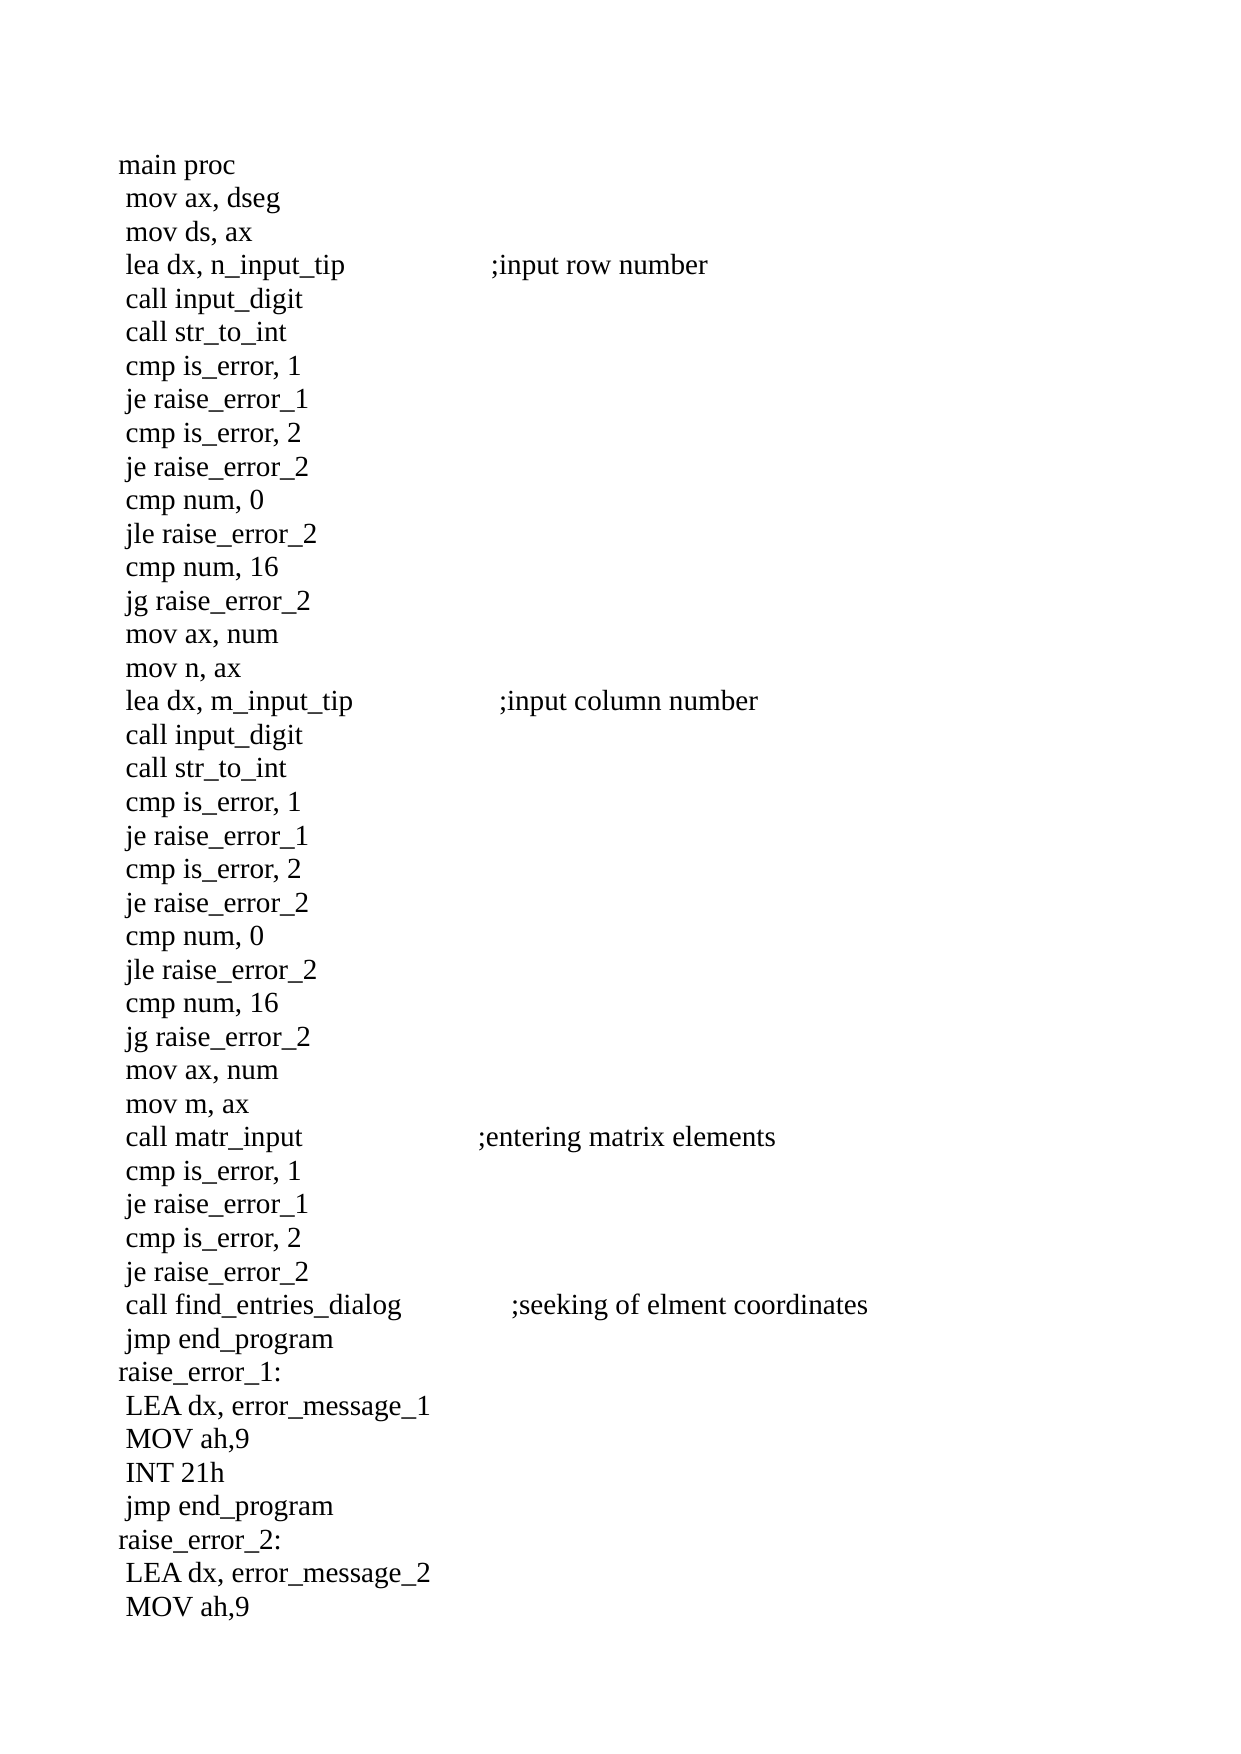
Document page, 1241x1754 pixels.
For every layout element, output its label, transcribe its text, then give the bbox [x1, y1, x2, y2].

text raise_error_1: [118, 1354, 1122, 1388]
text MOV ah,9 [118, 1421, 1122, 1455]
text cmp is_error, 2 [118, 851, 1122, 885]
text je raise_error_1 [118, 382, 1122, 415]
text mov ax, num [118, 1052, 1122, 1086]
text je raise_error_2 [118, 1254, 1122, 1287]
text jle raise_error_2 [118, 952, 1122, 985]
text jg raise_error_2 [118, 1019, 1122, 1052]
text mov ax, num [118, 616, 1122, 650]
text call input_digit [118, 717, 1122, 751]
text cmp is_error, 1 [118, 784, 1122, 818]
text call input_digit [118, 281, 1122, 314]
text cmp is_error, 1 [118, 348, 1122, 382]
text call str_to_int [118, 751, 1122, 784]
text cmp num, 0 [118, 482, 1122, 516]
text call find_entries_dialog ;seeking of elment coordinates [118, 1287, 1122, 1321]
text INT 21h [118, 1455, 1122, 1488]
text MOV ah,9 [118, 1589, 1122, 1623]
text jmp end_program [118, 1488, 1122, 1522]
text mov m, ax [118, 1086, 1122, 1119]
text cmp num, 16 [118, 985, 1122, 1019]
text call str_to_int [118, 314, 1122, 348]
text je raise_error_1 [118, 818, 1122, 851]
text je raise_error_1 [118, 1187, 1122, 1220]
text cmp num, 16 [118, 549, 1122, 583]
text jmp end_program [118, 1321, 1122, 1354]
text cmp num, 0 [118, 918, 1122, 952]
text jg raise_error_2 [118, 583, 1122, 616]
text mov n, ax [118, 650, 1122, 683]
text mov ds, ax [118, 214, 1122, 247]
text LEA dx, error_message_1 [118, 1388, 1122, 1421]
text je raise_error_2 [118, 885, 1122, 918]
text cmp is_error, 1 [118, 1153, 1122, 1187]
text LEA dx, error_message_2 [118, 1556, 1122, 1589]
text cmp is_error, 2 [118, 415, 1122, 449]
text jle raise_error_2 [118, 516, 1122, 549]
text main proc [118, 147, 1122, 180]
text lea dx, n_input_tip ;input row number [118, 247, 1122, 281]
text mov ax, dseg [118, 180, 1122, 214]
text raise_error_2: [118, 1522, 1122, 1556]
text call matr_input ;entering matrix elements [118, 1119, 1122, 1153]
text je raise_error_2 [118, 449, 1122, 482]
text cmp is_error, 2 [118, 1220, 1122, 1254]
text lea dx, m_input_tip ;input column number [118, 683, 1122, 717]
